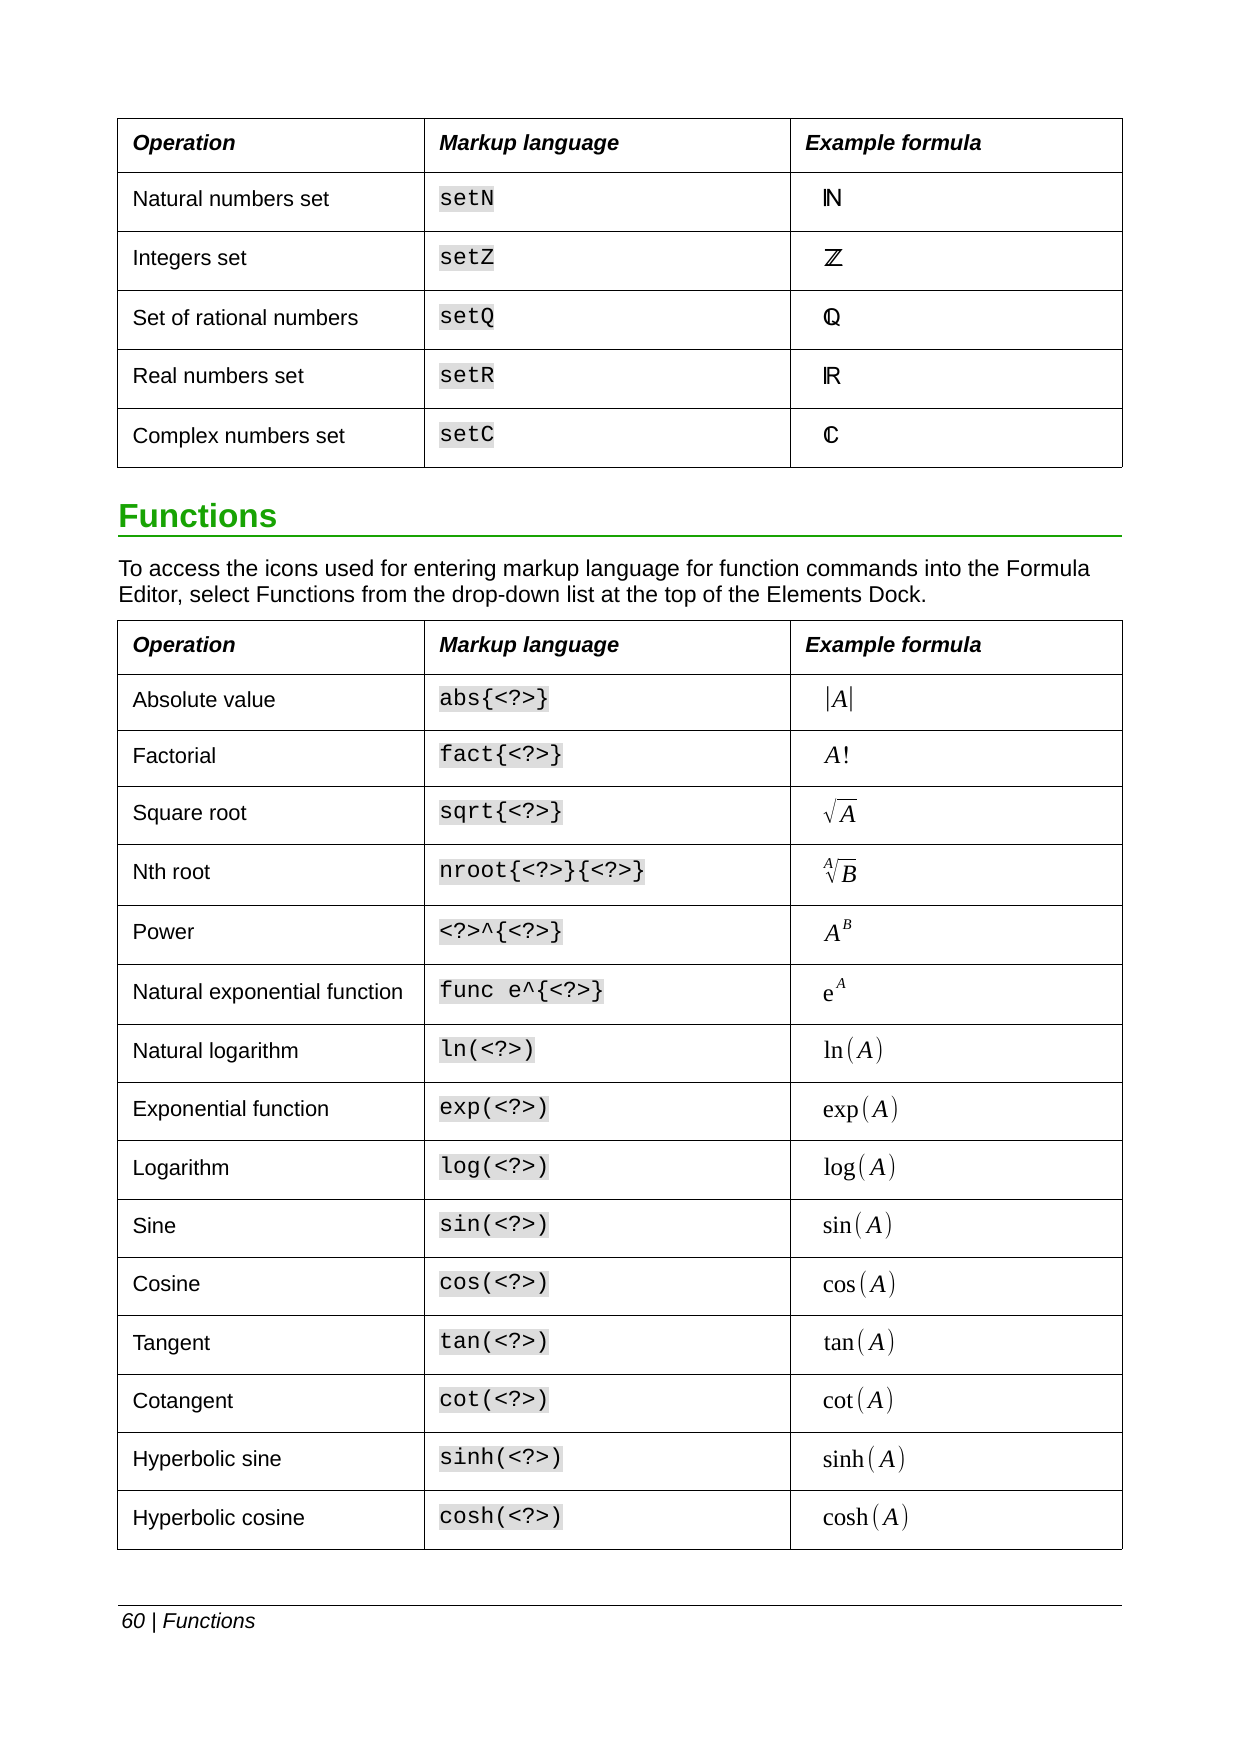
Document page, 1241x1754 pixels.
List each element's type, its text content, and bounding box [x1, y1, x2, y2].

table_cell Factorial [118, 731, 424, 786]
table_header Markup language [425, 621, 790, 673]
table_cell log(<?>) [425, 1141, 790, 1198]
table_header Markup language [425, 119, 790, 172]
table_cell Integers set [118, 232, 424, 290]
table_cell [791, 787, 1122, 844]
table_cell Power [118, 906, 424, 964]
table_cell Hyperbolic sine [118, 1433, 424, 1490]
table_cell Cotangent [118, 1375, 424, 1432]
table_cell Set of rational numbers [118, 291, 424, 349]
table_cell [791, 409, 1122, 467]
table_cell Natural logarithm [118, 1025, 424, 1082]
table_cell nroot{<?>}{<?>} [425, 845, 790, 904]
subtitle Functions [118, 497, 1122, 535]
table_cell [791, 1316, 1122, 1373]
table_cell [791, 232, 1122, 290]
table_cell tan(<?>) [425, 1316, 790, 1373]
table_cell [791, 965, 1122, 1023]
table_cell [791, 1083, 1122, 1140]
table_cell [791, 173, 1122, 231]
table_cell Natural numbers set [118, 173, 424, 231]
table_cell sinh(<?>) [425, 1433, 790, 1490]
text To access the icons used for entering markup language for function commands into the Formula Editor, select Functions from the drop-down list at the top of the Elements Dock. [118, 555, 1122, 607]
table_cell [791, 1258, 1122, 1315]
table_cell cot(<?>) [425, 1375, 790, 1432]
table_cell Real numbers set [118, 350, 424, 408]
table_cell [791, 350, 1122, 408]
table_cell Logarithm [118, 1141, 424, 1198]
table_cell Cosine [118, 1258, 424, 1315]
table_cell [791, 1200, 1122, 1257]
table_cell Natural exponential function [118, 965, 424, 1023]
table_cell Nth root [118, 845, 424, 904]
table_cell [791, 731, 1122, 786]
table_cell setN [425, 173, 790, 231]
table_header Example formula [791, 119, 1122, 172]
table_header Example formula [791, 621, 1122, 673]
table_cell Complex numbers set [118, 409, 424, 467]
table_cell <?>^{<?>} [425, 906, 790, 964]
table_cell [791, 1491, 1122, 1548]
table_cell sin(<?>) [425, 1200, 790, 1257]
table_cell Tangent [118, 1316, 424, 1373]
table_cell [791, 1025, 1122, 1082]
table_cell exp(<?>) [425, 1083, 790, 1140]
table_cell setC [425, 409, 790, 467]
table_cell [791, 675, 1122, 730]
table_cell Absolute value [118, 675, 424, 730]
table_cell sqrt{<?>} [425, 787, 790, 844]
table_cell [791, 1375, 1122, 1432]
table_cell ln(<?>) [425, 1025, 790, 1082]
table_cell [791, 291, 1122, 349]
table_cell Square root [118, 787, 424, 844]
table_cell [791, 1433, 1122, 1490]
table_cell Hyperbolic cosine [118, 1491, 424, 1548]
table_cell Sine [118, 1200, 424, 1257]
table_cell cosh(<?>) [425, 1491, 790, 1548]
table_cell [791, 1141, 1122, 1198]
table_cell setQ [425, 291, 790, 349]
table_cell Exponential function [118, 1083, 424, 1140]
table_cell fact{<?>} [425, 731, 790, 786]
table_header Operation [118, 119, 424, 172]
table_cell [791, 906, 1122, 964]
table_cell cos(<?>) [425, 1258, 790, 1315]
table_header Operation [118, 621, 424, 673]
table_cell func e^{<?>} [425, 965, 790, 1023]
table_cell abs{<?>} [425, 675, 790, 730]
table_cell setZ [425, 232, 790, 290]
table_cell setR [425, 350, 790, 408]
table_cell [791, 845, 1122, 904]
